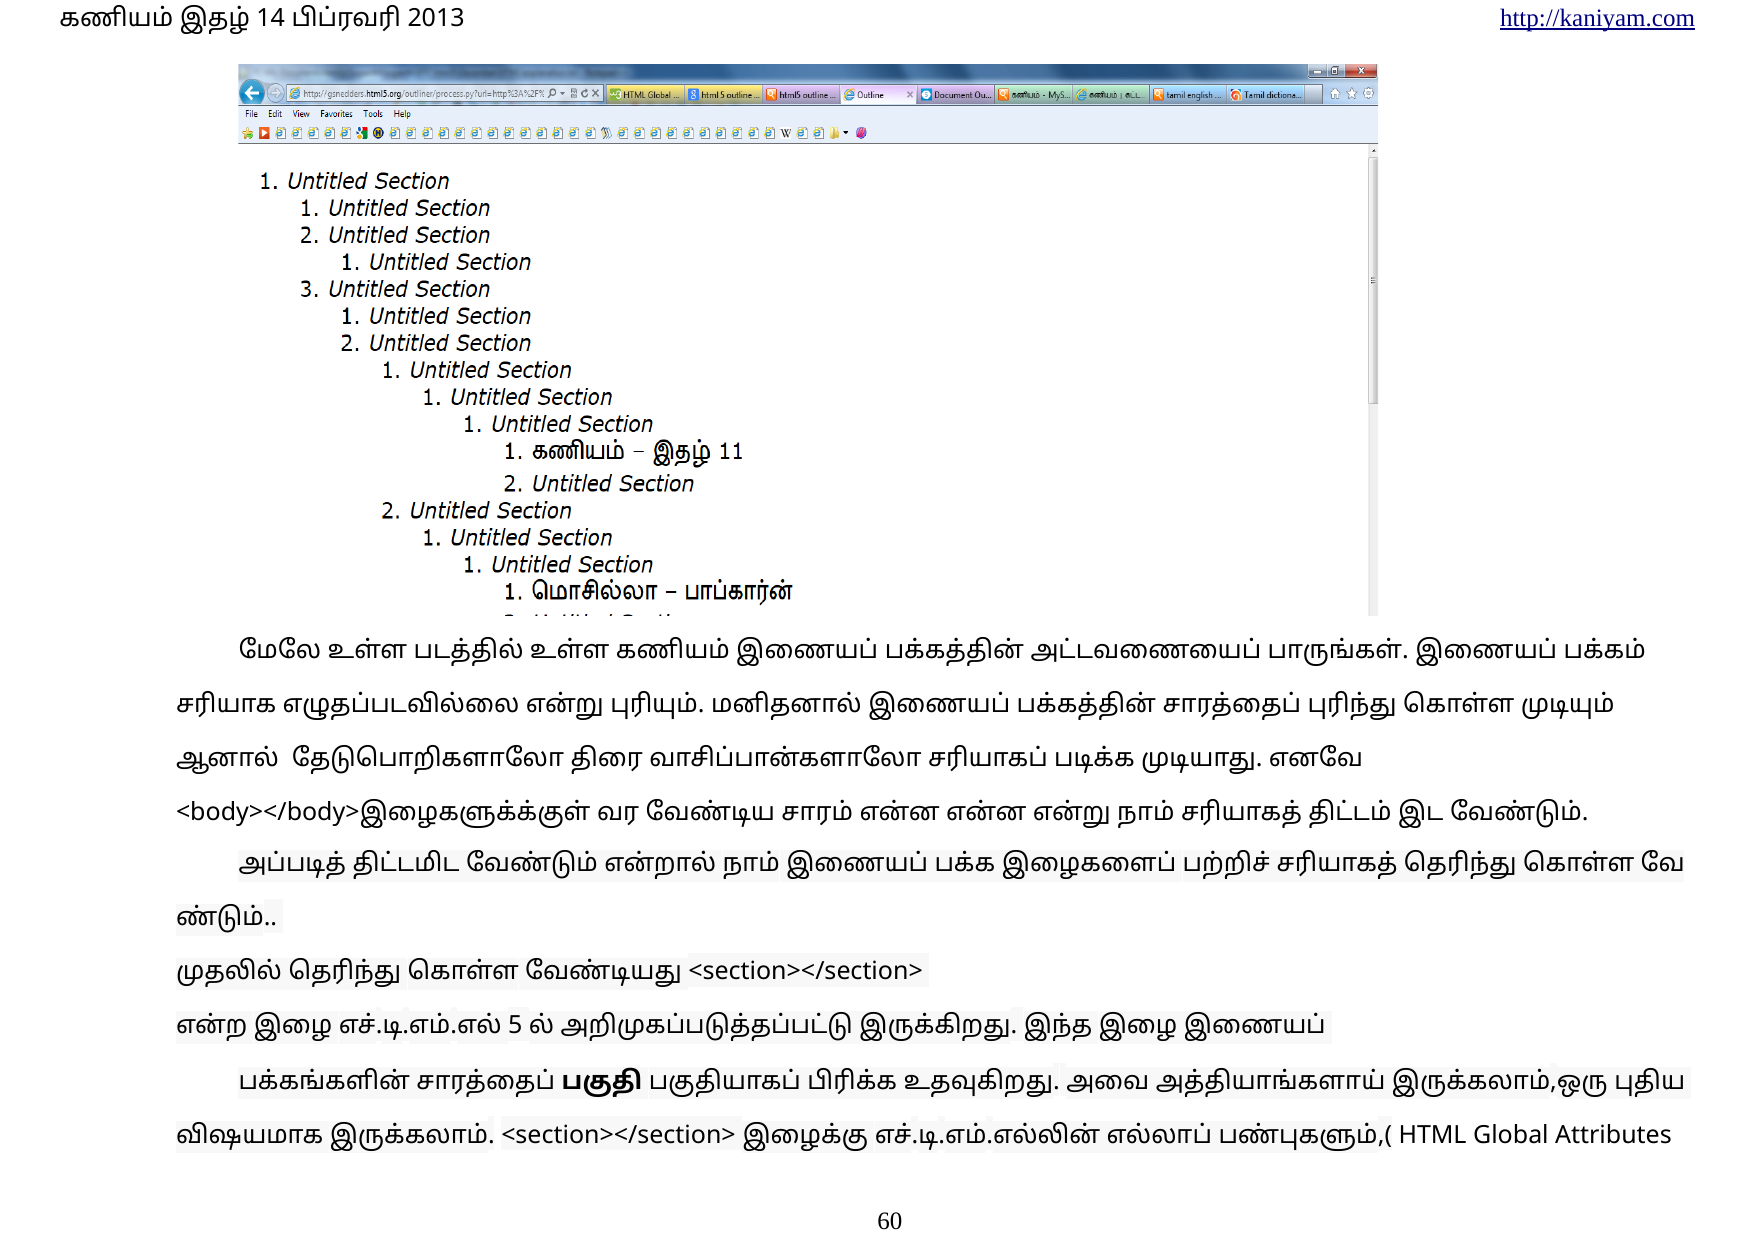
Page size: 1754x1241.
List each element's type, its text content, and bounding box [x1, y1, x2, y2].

text பக்கங்களின் சாரத்தைப் பகுதி பகுதியாகப் பிரிக்க உதவுகிறது. அவை அத்தியாங்களாய் இருக்கலாம்,ஒரு புதிய விஷயமாக இருக்கலாம். <section></section> இழைக்கு எச்.டி.எம்.எல்லின் எல்லாப் பண்புகளும்,( HTML Global Attributes [176, 1062, 1695, 1153]
picture [238, 64, 1379, 616]
text அப்படித் திட்டமிட வேண்டும் என்றால் நாம் இணையப் பக்க இழைகளைப் பற்றிச் சரியாகத் தெரிந்து கொள்ள வேண்டும்.. முதலில் தெரிந்து கொள்ள வேண்டியது <section></section> என்ற இழை எச்.டி.எம்.எல் 5 ல் அறிமுகப்படுத்தப்பட்டு இருக்கிறது. இந்த இழை இணையப் [176, 849, 1695, 1044]
text மேலே உள்ள படத்தில் உள்ள கணியம் இணையப் பக்கத்தின் அட்டவணையைப் பாருங்கள். இணையப் பக்கம் சரியாக எழுதப்படவில்லை என்று புரியும். மனிதனால் இணையப் பக்கத்தின் சாரத்தைப் புரிந்து கொள்ள முடியும் ஆனால் தேடுபொறிகளாலோ திரை வாசிப்பான்களாலோ சரியாகப் படிக்க முடியாது. எனவே <body></body>இழைகளுக்க்குள் வர வேண்டிய சாரம் என்ன என்ன என்று நாம் சரியாகத் திட்டம் இட வேண்டும். [176, 632, 1695, 831]
